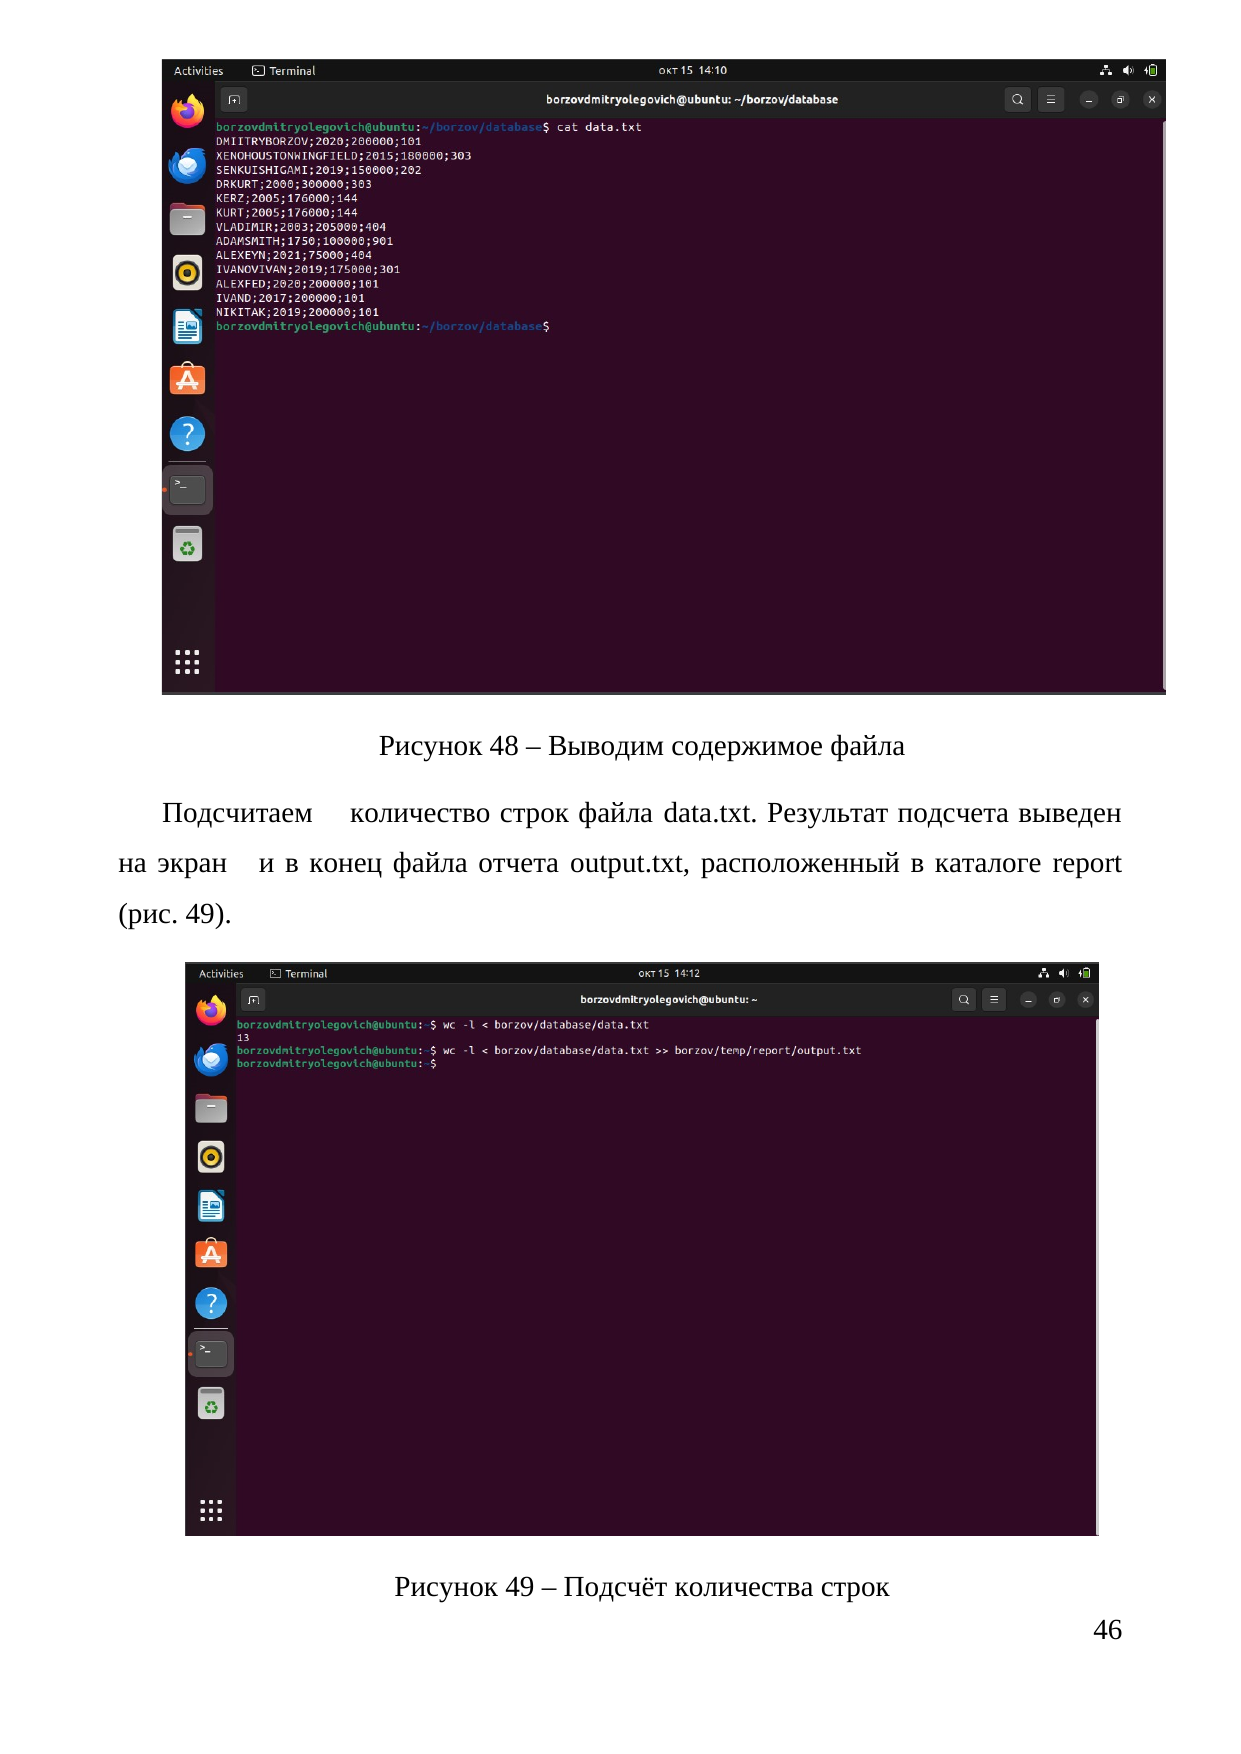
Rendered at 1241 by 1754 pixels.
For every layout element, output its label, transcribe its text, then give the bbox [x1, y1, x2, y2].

text Подсчитаем количество строк файла data.txt. Результат подсчета выведен на экран и в конец файла отчета output.txt, расположенный в каталоге report (рис. 49). [118, 795, 1122, 929]
text Рисунок 48 – Выводим содержимое файла [118, 728, 1122, 762]
text Рисунок 49 – Подсчёт количества строк [118, 1569, 1122, 1602]
picture [185, 962, 1099, 1536]
picture [161, 59, 1166, 695]
